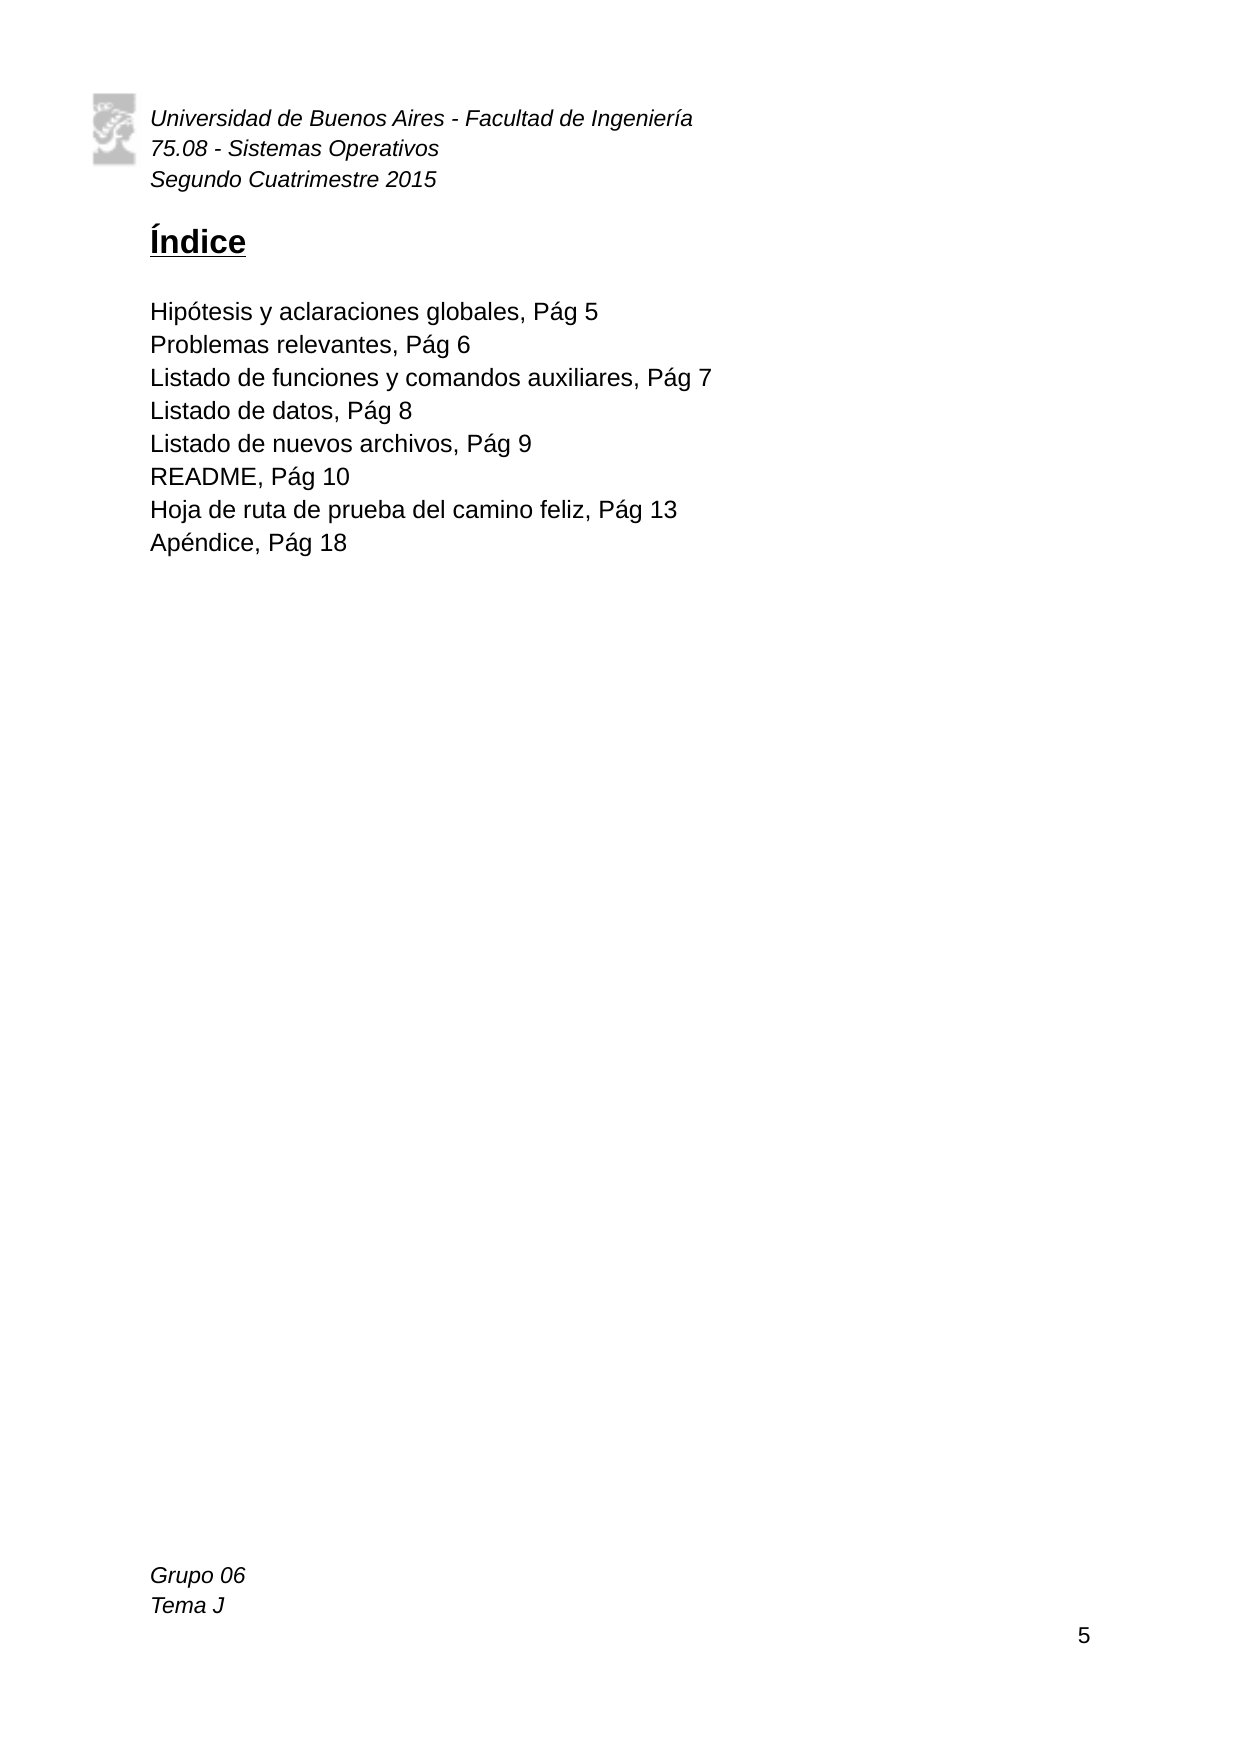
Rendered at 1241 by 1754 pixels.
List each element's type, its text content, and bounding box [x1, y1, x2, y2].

text README, Pág 10 [150, 462, 1090, 490]
text Listado de funciones y comandos auxiliares, Pág 7 [150, 363, 1090, 391]
text Índice [150, 222, 1090, 261]
text Apéndice, Pág 18 [150, 528, 1090, 556]
text Listado de nuevos archivos, Pág 9 [150, 429, 1090, 457]
text Problemas relevantes, Pág 6 [150, 329, 1090, 358]
text Hoja de ruta de prueba del camino feliz, Pág 13 [150, 495, 1090, 523]
text Hipótesis y aclaraciones globales, Pág 5 [150, 297, 1090, 325]
picture [92, 92, 143, 169]
text Listado de datos, Pág 8 [150, 396, 1090, 424]
